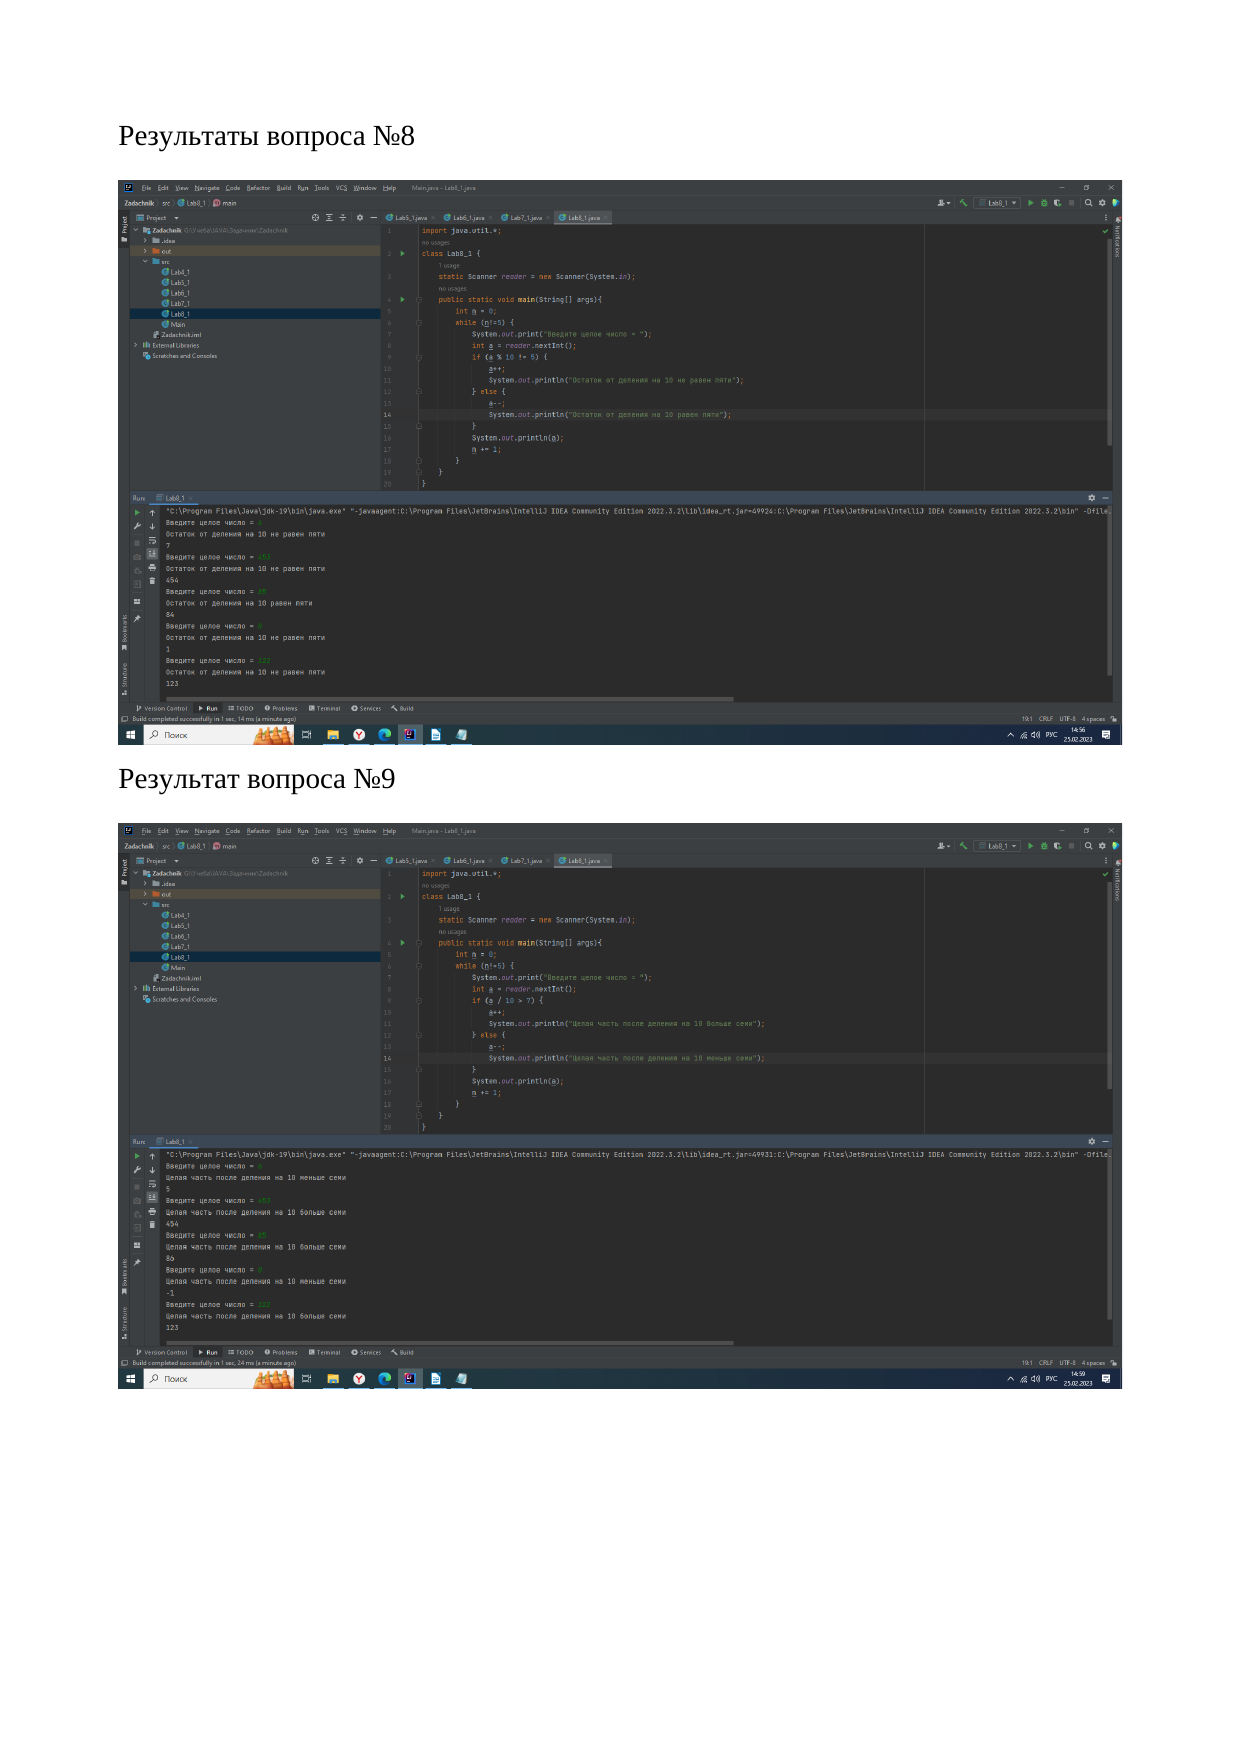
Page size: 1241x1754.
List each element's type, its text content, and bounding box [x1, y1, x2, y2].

picture [118, 180, 1123, 745]
picture [118, 823, 1123, 1389]
text Результаты вопроса №8 [118, 118, 1122, 152]
text Результат вопроса №9 [118, 745, 1122, 795]
